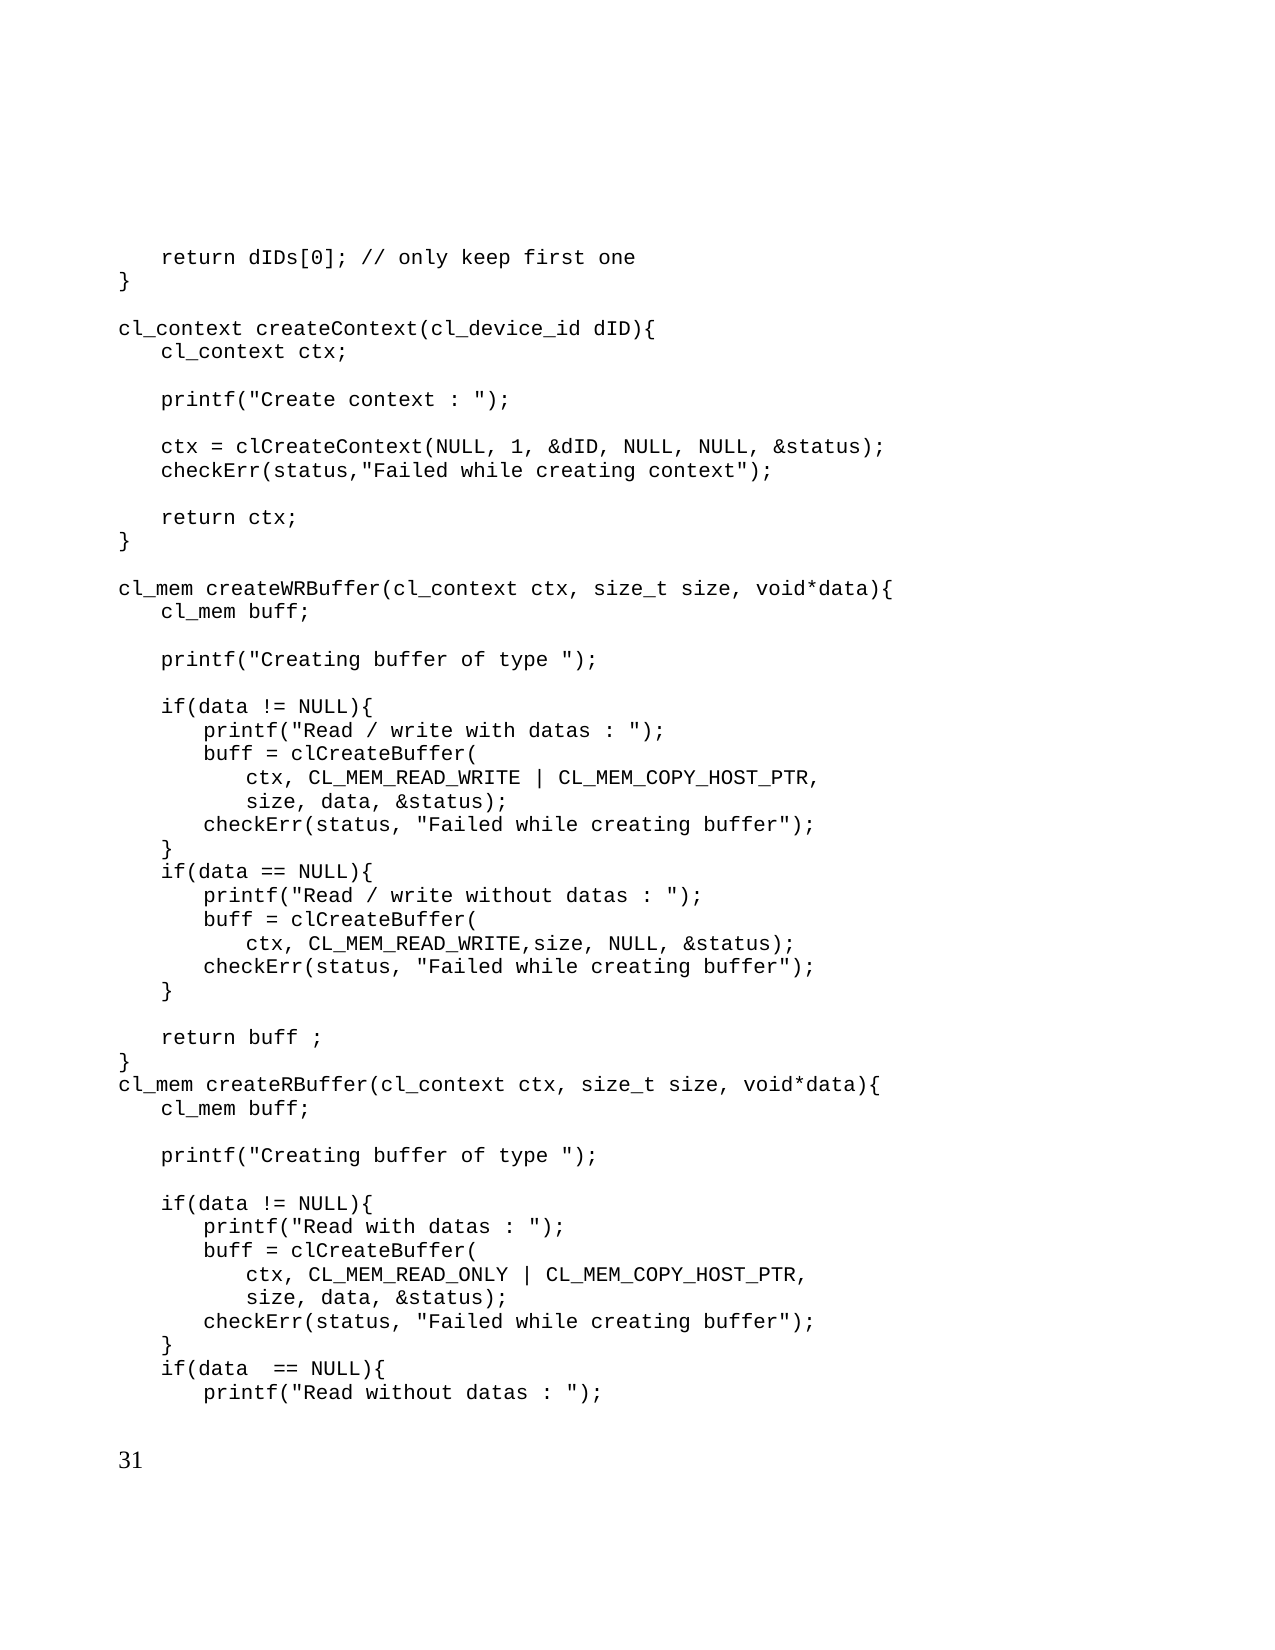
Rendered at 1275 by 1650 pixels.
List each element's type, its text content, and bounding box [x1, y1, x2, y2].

text printf("Read with datas : "); [118, 1216, 1157, 1240]
text ctx, CL_MEM_READ_WRITE | CL_MEM_COPY_HOST_PTR, [118, 767, 1157, 791]
text ctx, CL_MEM_READ_ONLY | CL_MEM_COPY_HOST_PTR, [118, 1263, 1157, 1287]
text } [118, 838, 1157, 862]
text } [118, 980, 1157, 1003]
text } [118, 1334, 1157, 1358]
text cl_context createContext(cl_device_id dID){ [118, 318, 1157, 341]
text } [118, 1051, 1157, 1074]
text size, data, &status); [118, 1287, 1157, 1311]
text cl_mem createWRBuffer(cl_context ctx, size_t size, void*data){ [118, 578, 1157, 601]
text checkErr(status, "Failed while creating buffer"); [118, 956, 1157, 980]
text cl_mem buff; [118, 601, 1157, 625]
text buff = clCreateBuffer( [118, 1240, 1157, 1263]
text buff = clCreateBuffer( [118, 909, 1157, 932]
text printf("Create context : "); [118, 389, 1157, 412]
text cl_mem buff; [118, 1098, 1157, 1122]
text if(data != NULL){ [118, 1193, 1157, 1216]
text printf("Creating buffer of type "); [118, 1145, 1157, 1169]
text printf("Read / write without datas : "); [118, 885, 1157, 909]
text if(data == NULL){ [118, 862, 1157, 885]
text if(data == NULL){ [118, 1358, 1157, 1382]
text } [118, 270, 1157, 294]
text } [118, 531, 1157, 554]
text printf("Read without datas : "); [118, 1382, 1157, 1405]
text cl_mem createRBuffer(cl_context ctx, size_t size, void*data){ [118, 1074, 1157, 1098]
text buff = clCreateBuffer( [118, 743, 1157, 767]
text return buff ; [118, 1027, 1157, 1051]
text checkErr(status,"Failed while creating context"); [118, 459, 1157, 483]
text ctx = clCreateContext(NULL, 1, &dID, NULL, NULL, &status); [118, 436, 1157, 459]
text cl_context ctx; [118, 341, 1157, 365]
text return dIDs[0]; // only keep first one [118, 247, 1157, 270]
text ctx, CL_MEM_READ_WRITE,size, NULL, &status); [118, 932, 1157, 956]
text checkErr(status, "Failed while creating buffer"); [118, 814, 1157, 838]
text printf("Read / write with datas : "); [118, 720, 1157, 743]
text if(data != NULL){ [118, 696, 1157, 720]
text checkErr(status, "Failed while creating buffer"); [118, 1311, 1157, 1334]
text size, data, &status); [118, 791, 1157, 814]
text printf("Creating buffer of type "); [118, 649, 1157, 672]
text return ctx; [118, 507, 1157, 531]
